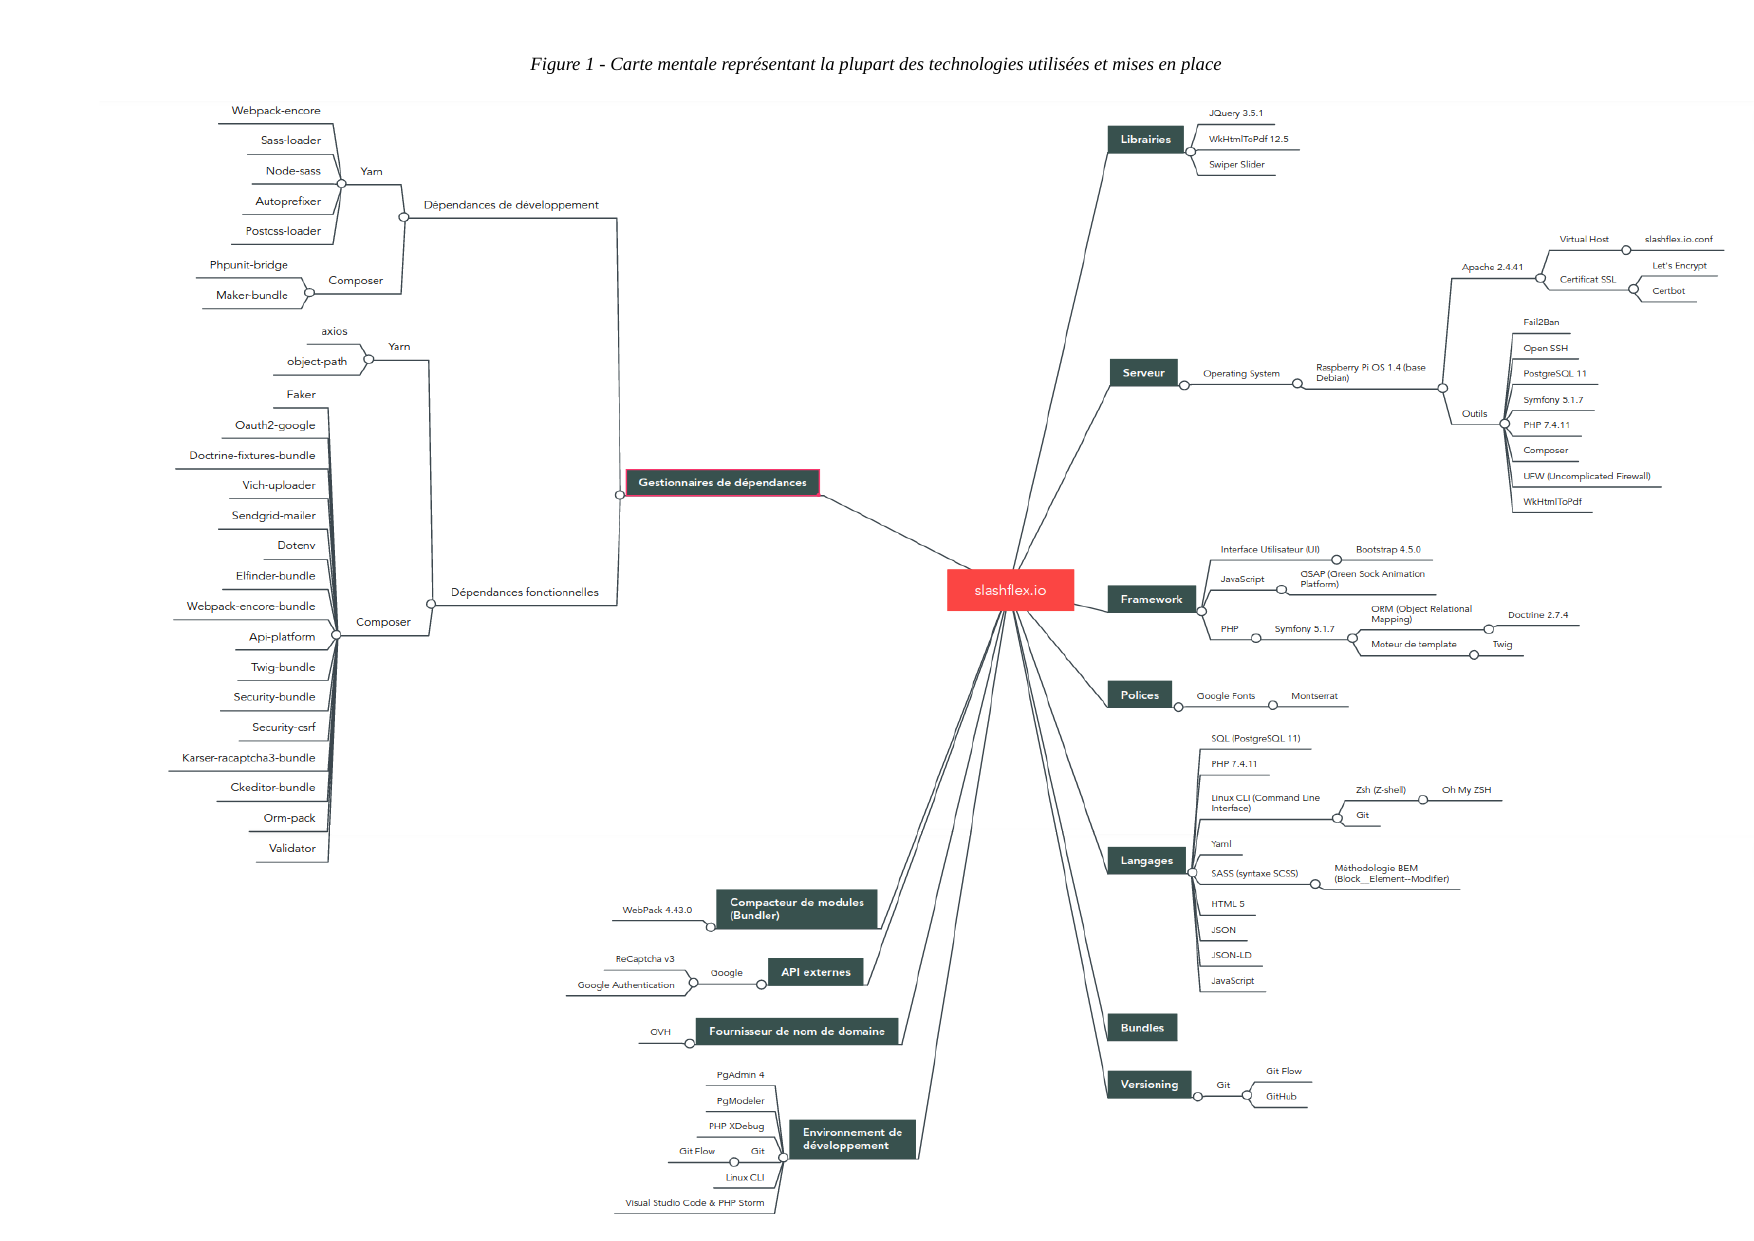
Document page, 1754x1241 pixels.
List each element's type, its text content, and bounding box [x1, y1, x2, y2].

picture [99, 101, 1754, 1241]
text Figure 1 - Carte mentale représentant la plupart des technologies utilisées et mises en place [4, 53, 1750, 75]
